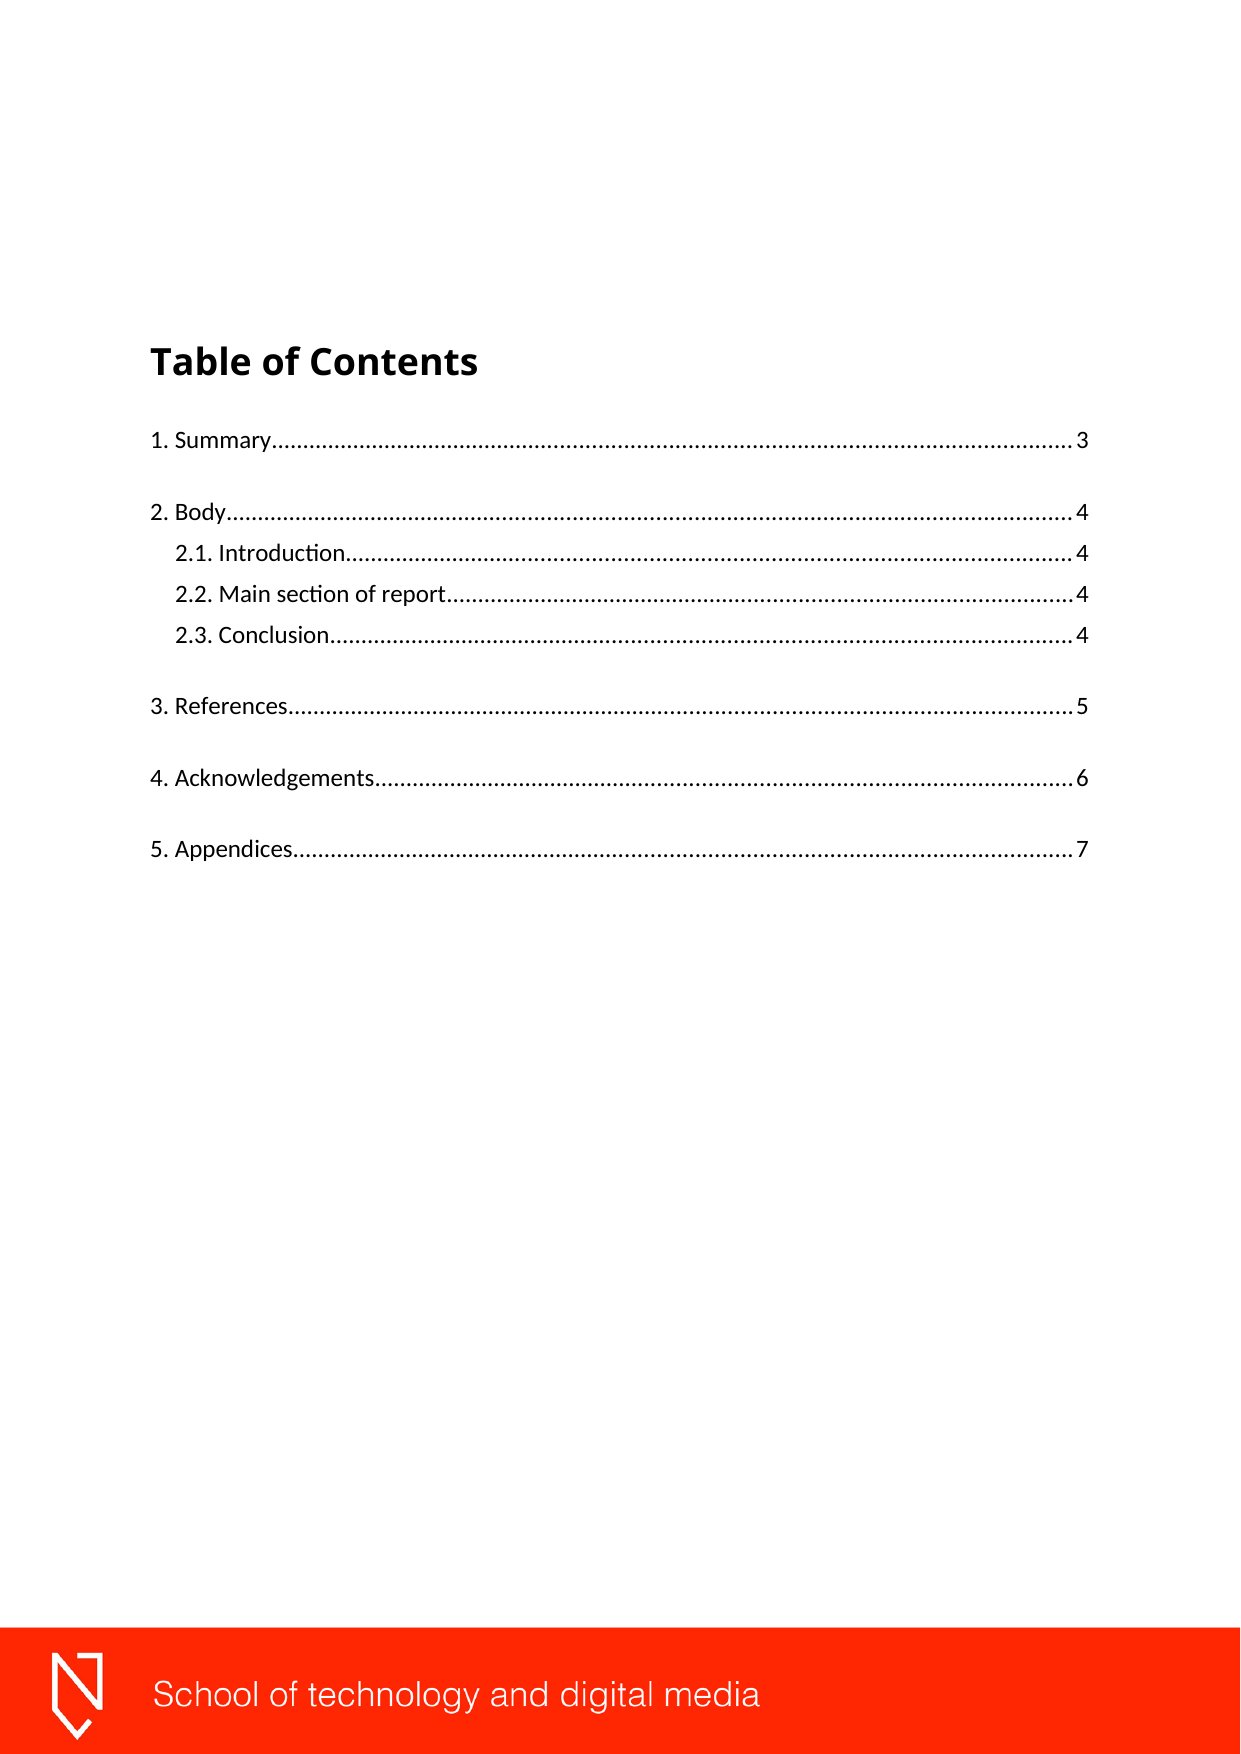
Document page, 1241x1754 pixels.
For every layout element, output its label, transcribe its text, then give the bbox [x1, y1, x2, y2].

text 2.3. Conclusion 4 [175, 619, 1090, 649]
text 5. Appendices 7 [150, 833, 1090, 864]
text 2. Body 4 [150, 496, 1090, 527]
picture [0, 1618, 1241, 1754]
text 2.2. Main section of report 4 [175, 578, 1090, 608]
text 3. References 5 [150, 690, 1090, 721]
text 1. Summary 3 [150, 424, 1090, 455]
subtitle Table of Contents [150, 335, 1090, 386]
text 2.1. Introduction 4 [175, 537, 1090, 567]
text 4. Acknowledgements 6 [150, 762, 1090, 792]
